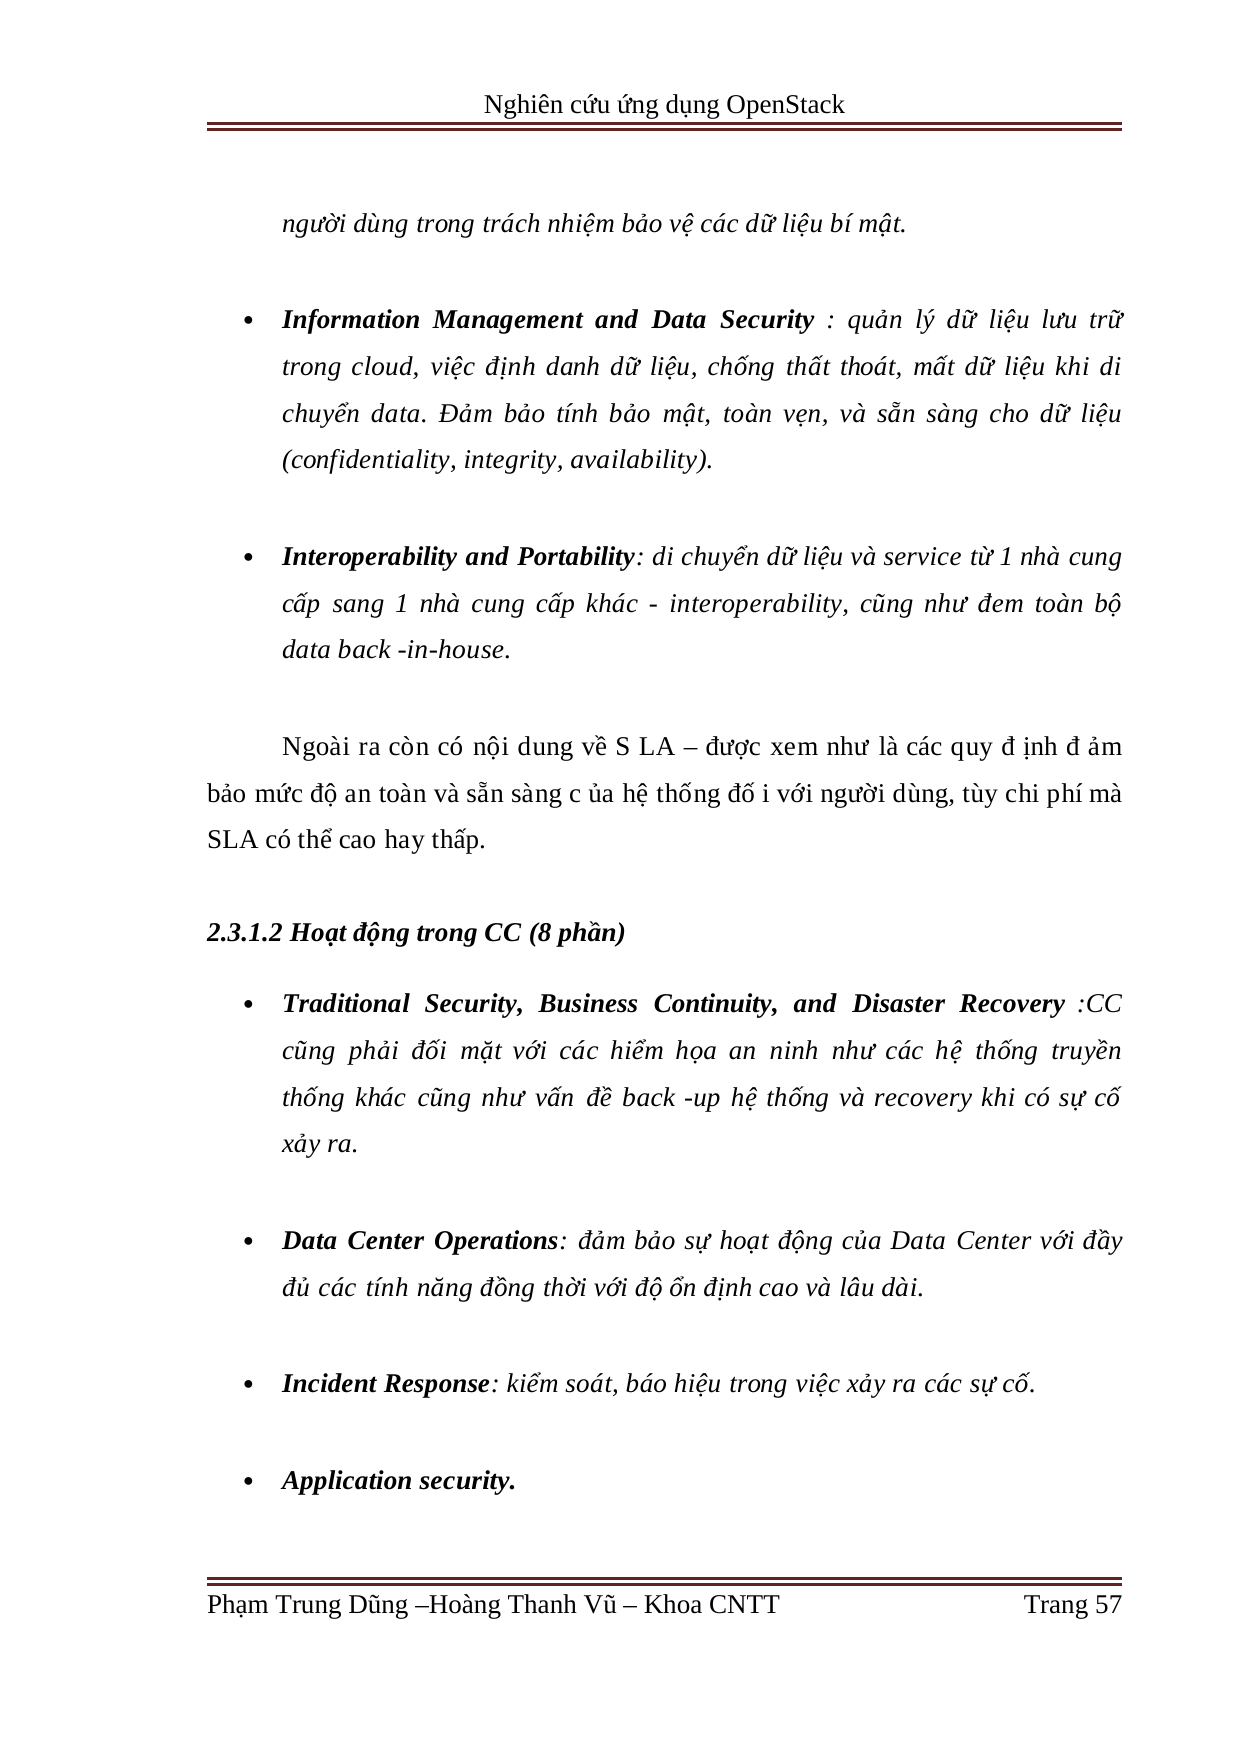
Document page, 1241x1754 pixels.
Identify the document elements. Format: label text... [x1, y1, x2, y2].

list Information Management and Data Security : quản lý dữ liệu lưu trữ trong cloud, việc định danh dữ liệu, chống thất thoát, mất dữ liệu khi di chuyển data. Đảm bảo tính bảo mật, toàn vẹn, và sẵn sàng cho dữ liệu (confidentiality, integrity, availability). [244, 303, 1122, 474]
text Ngoài ra còn có nội dung về S LA – được xem như là các quy đ ịnh đ ảm bảo mức độ an toàn và sẵn sàng c ủa hệ thống đố i với người dùng, tùy chi phí mà SLA có thể cao hay thấp. [207, 730, 1122, 854]
list Incident Response: kiểm soát, báo hiệu trong việc xảy ra các sự cố. [244, 1368, 1122, 1399]
list Data Center Operations: đảm bảo sự hoạt động của Data Center với đầy đủ các tính năng đồng thời với độ ổn định cao và lâu dài. [244, 1224, 1122, 1302]
list Interoperability and Portability: di chuyển dữ liệu và service từ 1 nhà cung cấp sang 1 nhà cung cấp khác - interoperability, cũng như đem toàn bộ data back -in-house. [244, 540, 1122, 664]
list người dùng trong trách nhiệm bảo vệ các dữ liệu bí mật. [244, 207, 1122, 238]
list Application security. [244, 1464, 1122, 1495]
list Traditional Security, Business Continuity, and Disaster Recovery :CC cũng phải đối mặt với các hiểm họa an ninh như các hệ thống truyền thống khác cũng như vấn đề back -up hệ thống và recovery khi có sự cố xảy ra. [244, 988, 1122, 1159]
subtitle 2.3.1.2 Hoạt động trong CC (8 phần) [207, 916, 1122, 947]
